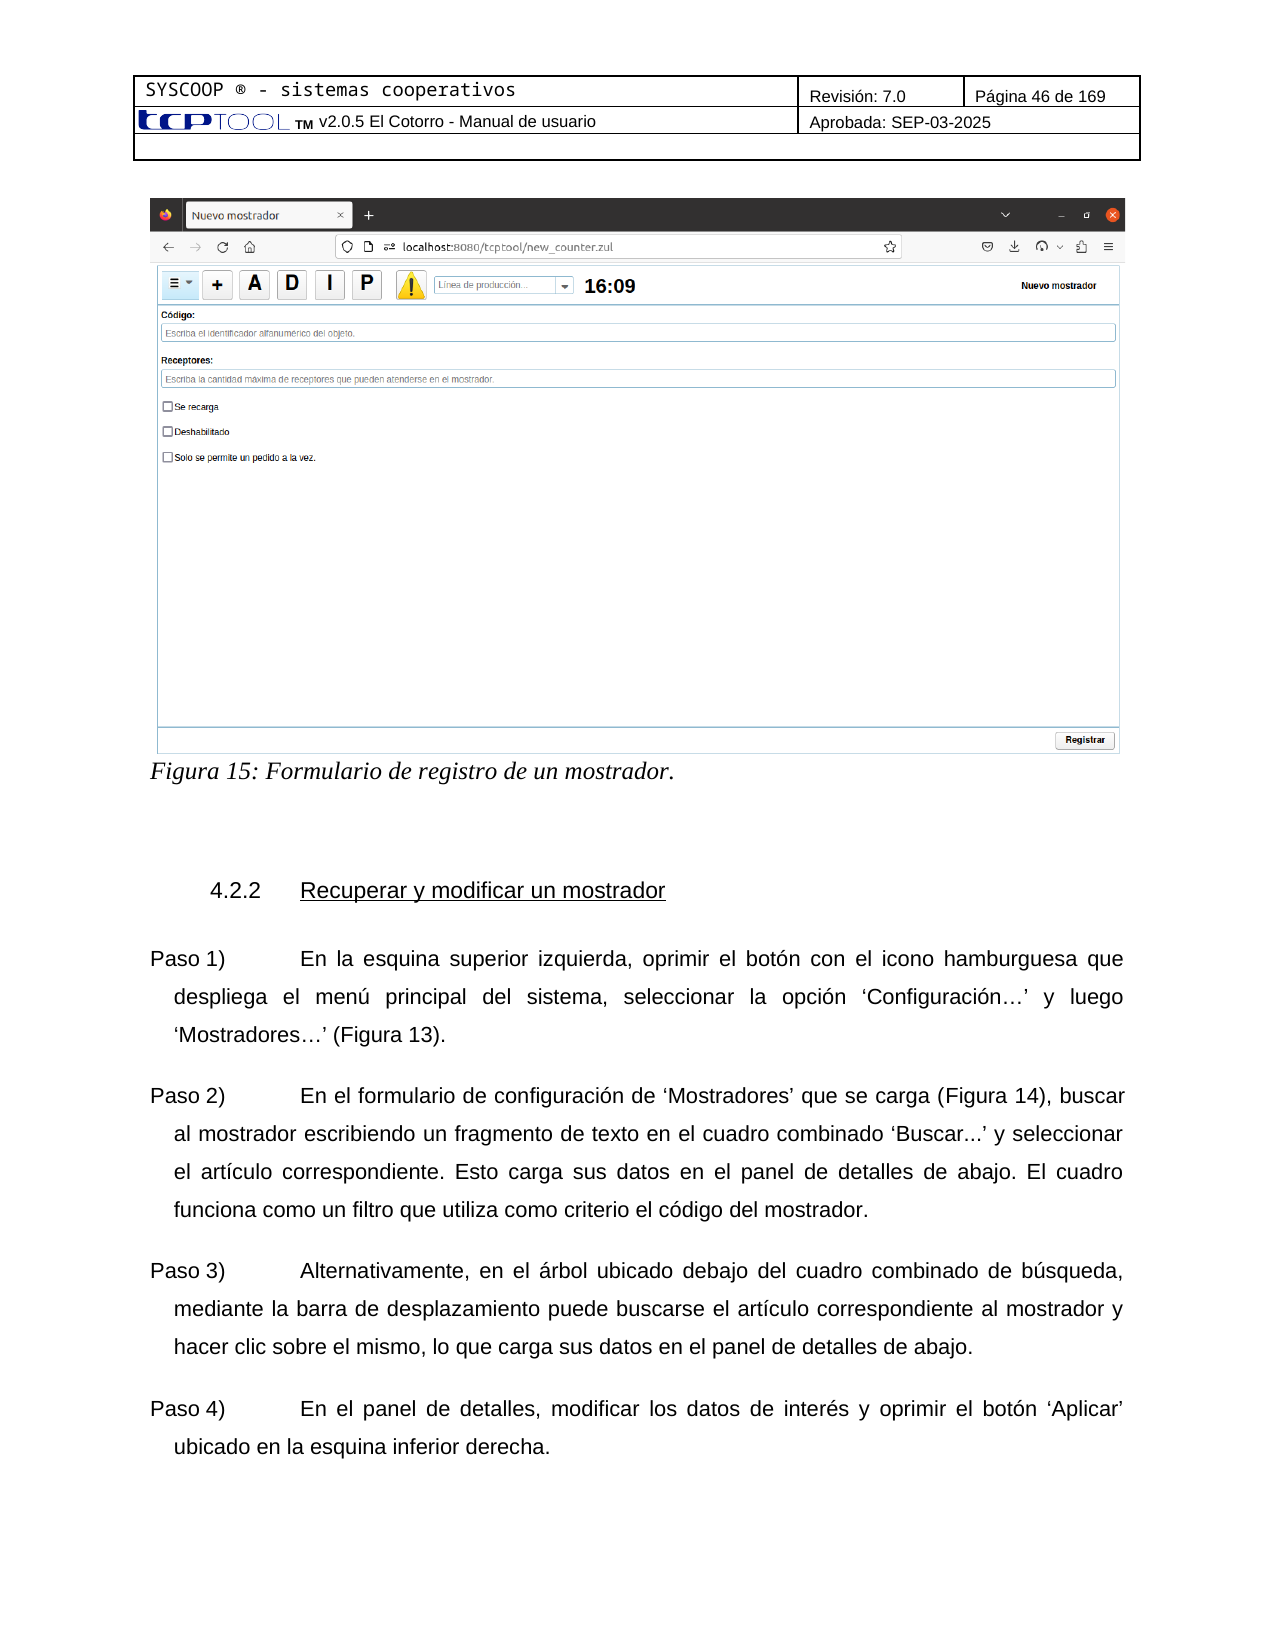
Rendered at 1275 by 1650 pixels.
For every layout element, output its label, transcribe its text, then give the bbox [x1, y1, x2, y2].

text Figura 15: Formulario de registro de un mostrador. [150, 757, 1125, 785]
subtitle Recuperar y modificar un mostrador [210, 877, 1125, 904]
picture [150, 198, 1125, 757]
list En el formulario de configuración de ‘Mostradores’ que se carga (Figura 14), buscar al mostrador escribiendo un fragmento de texto en el cuadro combinado ‘Buscar...’ y seleccionar el artículo correspondiente. Esto carga sus datos en el panel de detalles de abajo. El cuadro funciona como un filtro que utiliza como criterio el código del mostrador. [150, 1083, 1125, 1222]
list Alternativamente, en el árbol ubicado debajo del cuadro combinado de búsqueda, mediante la barra de desplazamiento puede buscarse el artículo correspondiente al mostrador y hacer clic sobre el mismo, lo que carga sus datos en el panel de detalles de abajo. [150, 1258, 1125, 1359]
list En el panel de detalles, modificar los datos de interés y oprimir el botón ‘Aplicar’ ubicado en la esquina inferior derecha. [150, 1396, 1125, 1459]
list En la esquina superior izquierda, oprimir el botón con el icono hamburguesa que despliega el menú principal del sistema, seleccionar la opción ‘Configuración…’ y luego ‘Mostradores…’ (Figura 13). [150, 946, 1125, 1047]
picture [138, 110, 290, 130]
